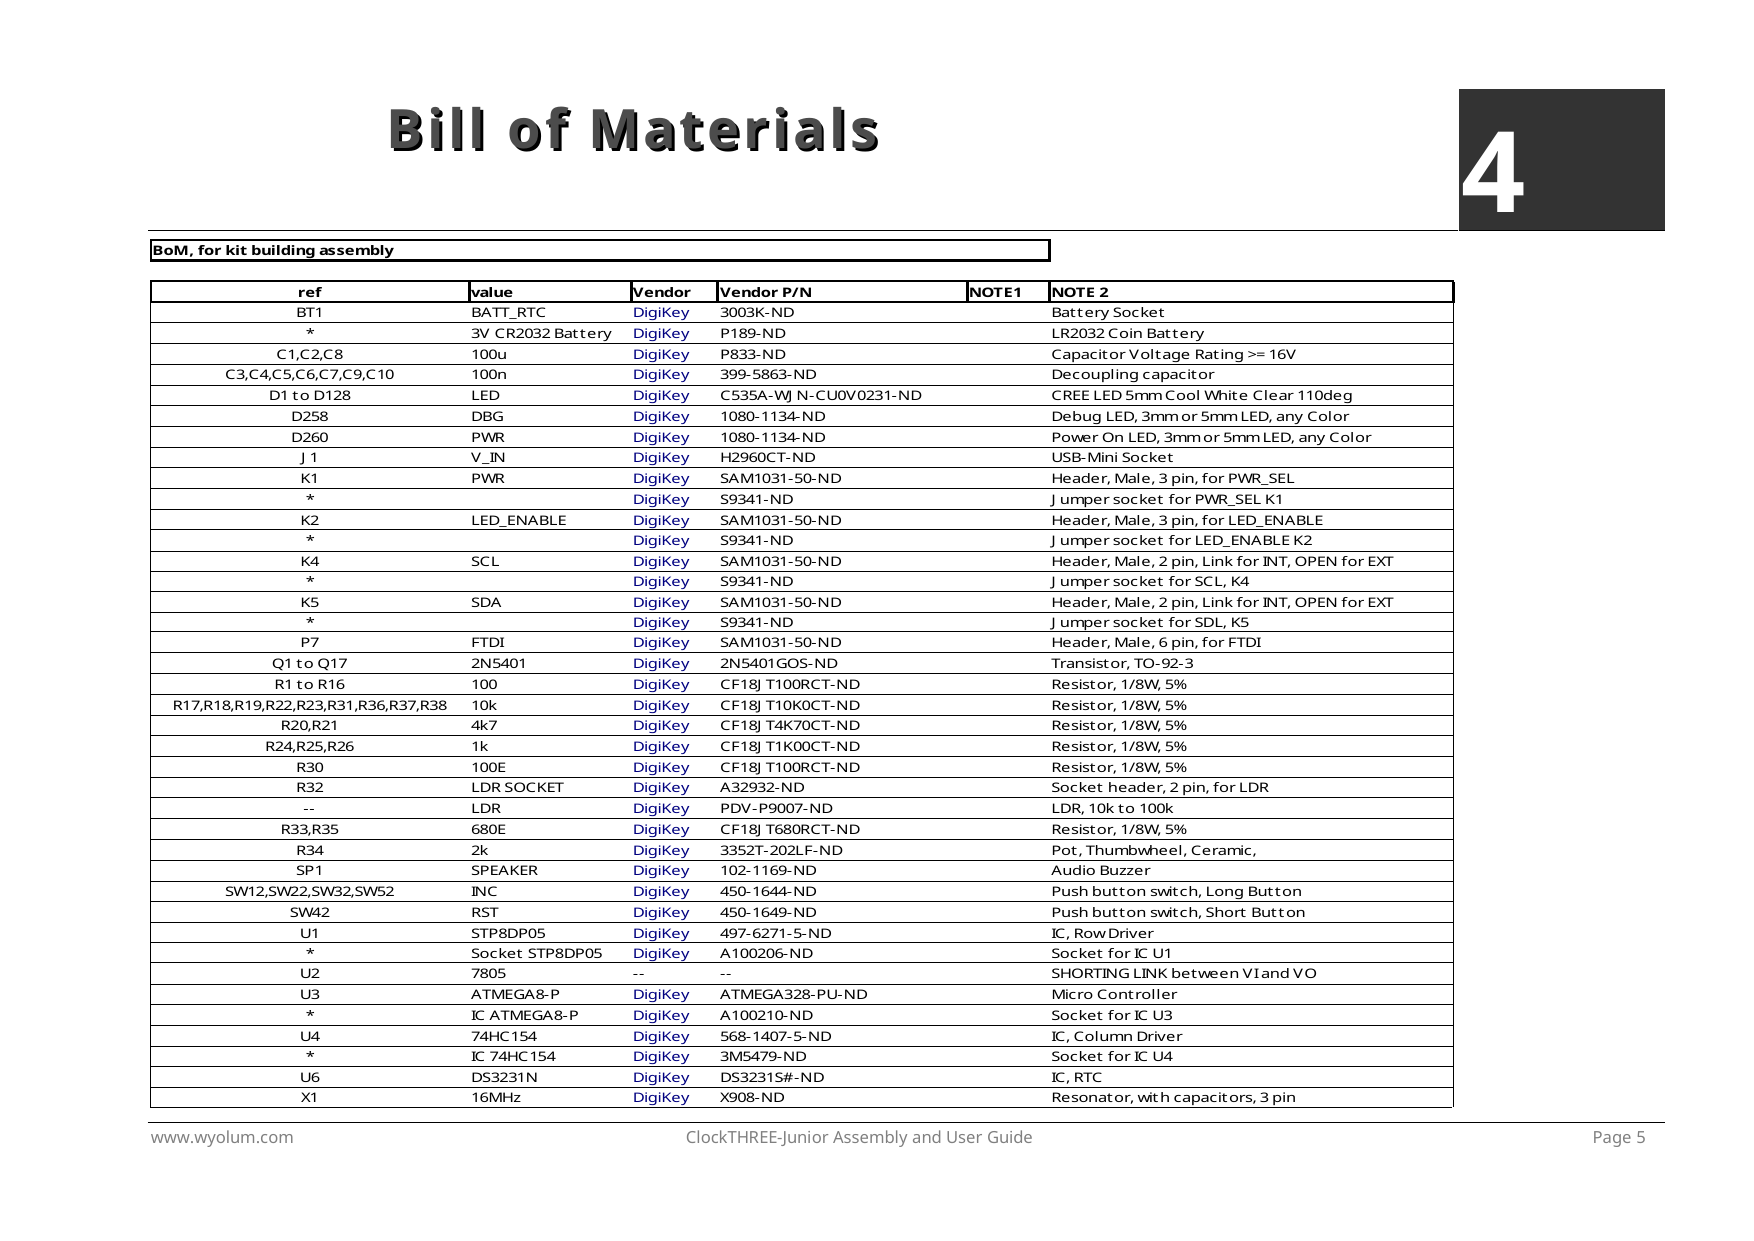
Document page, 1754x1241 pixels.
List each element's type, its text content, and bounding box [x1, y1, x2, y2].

table_cell [148, 183, 354, 230]
table_header [148, 89, 354, 183]
table_header Bill of Materials [354, 89, 1458, 183]
table_header 4 [1459, 89, 1665, 230]
table_cell [354, 183, 1458, 230]
